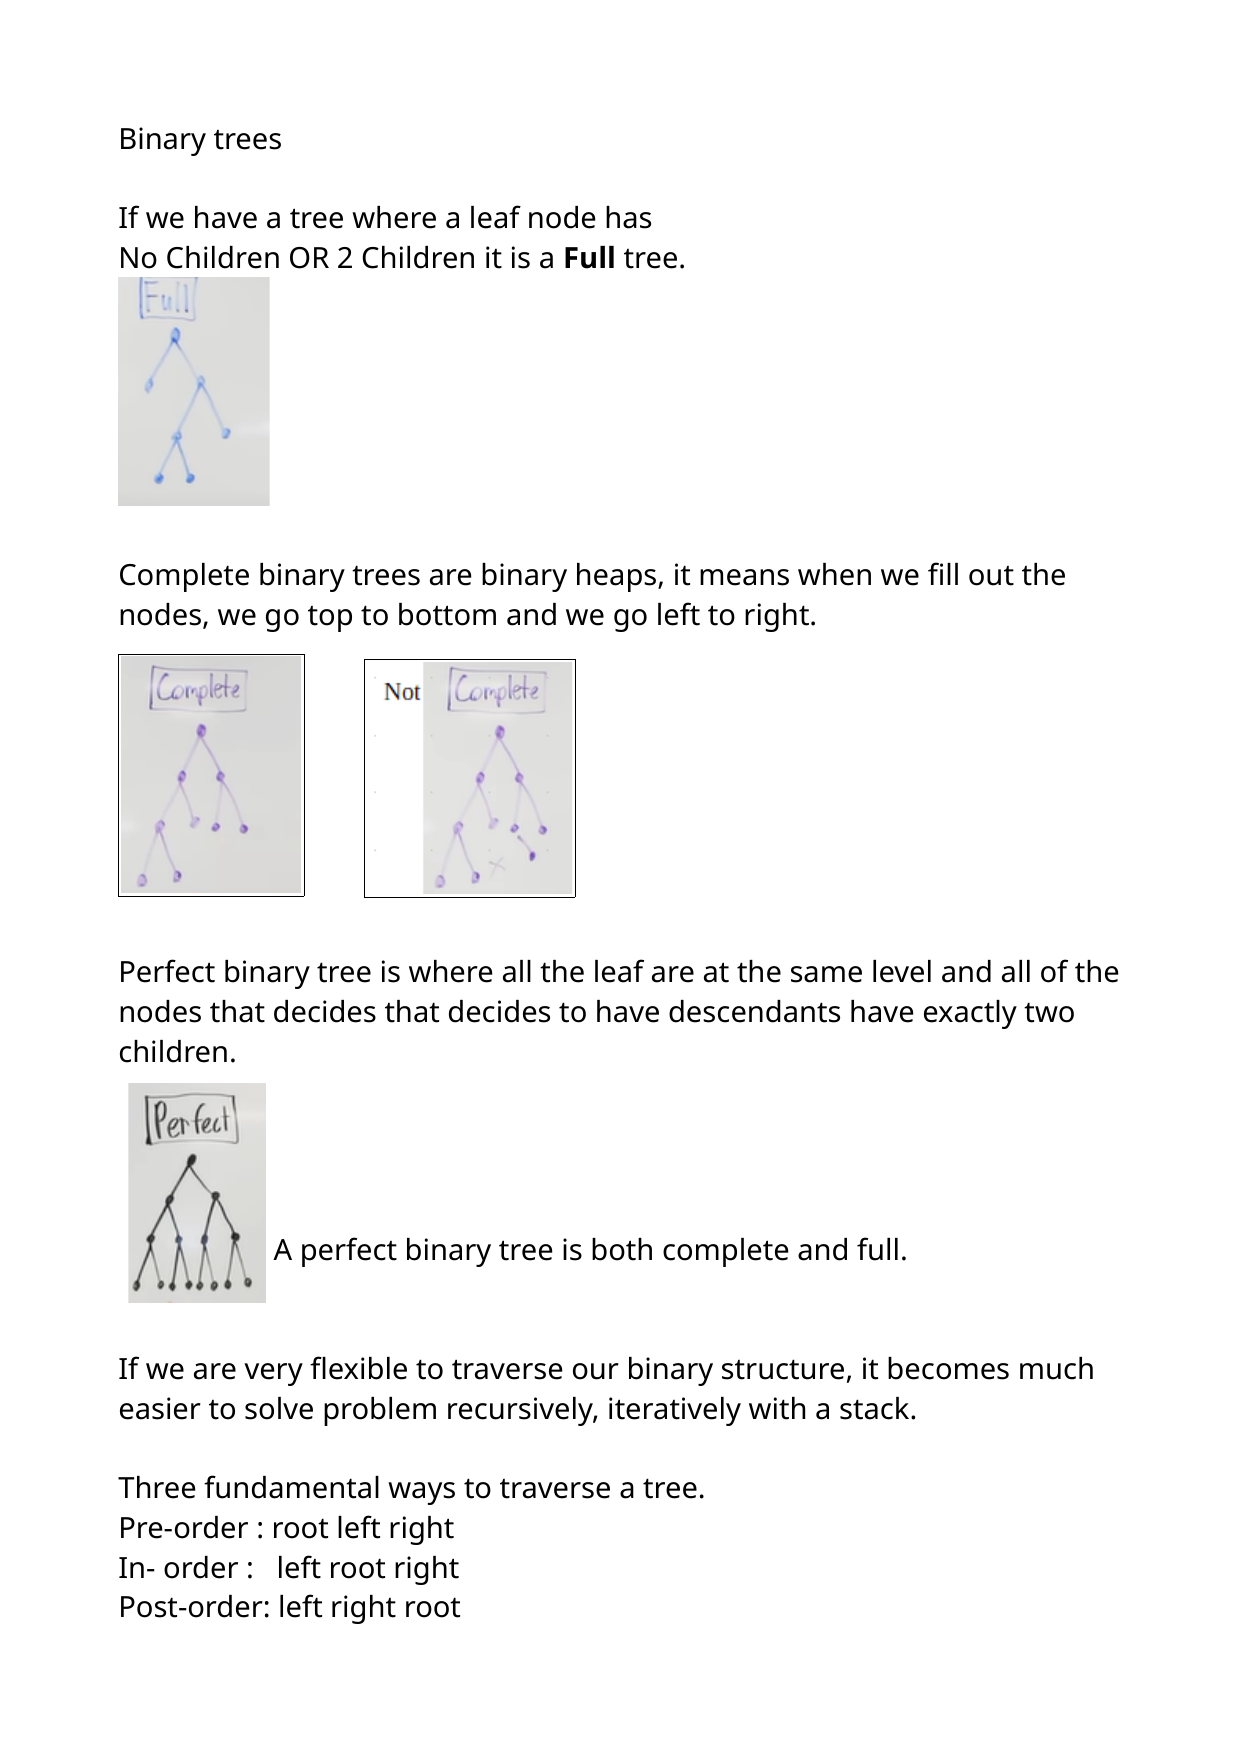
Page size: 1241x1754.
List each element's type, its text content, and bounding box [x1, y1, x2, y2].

text Three fundamental ways to traverse a tree. [118, 1467, 1122, 1507]
picture [128, 1083, 266, 1303]
picture [118, 277, 270, 506]
text No Children OR 2 Children it is a Full tree. [118, 237, 1122, 277]
text Post-order: left right root [118, 1587, 1122, 1626]
text If we are very flexible to traverse our binary structure, it becomes much easier to solve problem recursively, iteratively with a stack. [118, 1348, 1122, 1428]
text Perfect binary tree is where all the leaf are at the same level and all of the nodes that decides that decides to have descendants have exactly two children. [118, 952, 1122, 1071]
picture [121, 656, 301, 893]
text Complete binary trees are binary heaps, it means when we fill out the nodes, we go top to bottom and we go left to right. [118, 555, 1122, 634]
text Binary trees [118, 118, 1122, 158]
text Pre-order : root left right [118, 1507, 1122, 1547]
text If we have a tree where a leaf node has [118, 197, 1122, 237]
text A perfect binary tree is both complete and full. [266, 1229, 1122, 1269]
text In- order : left root right [118, 1547, 1122, 1587]
picture [367, 662, 573, 894]
